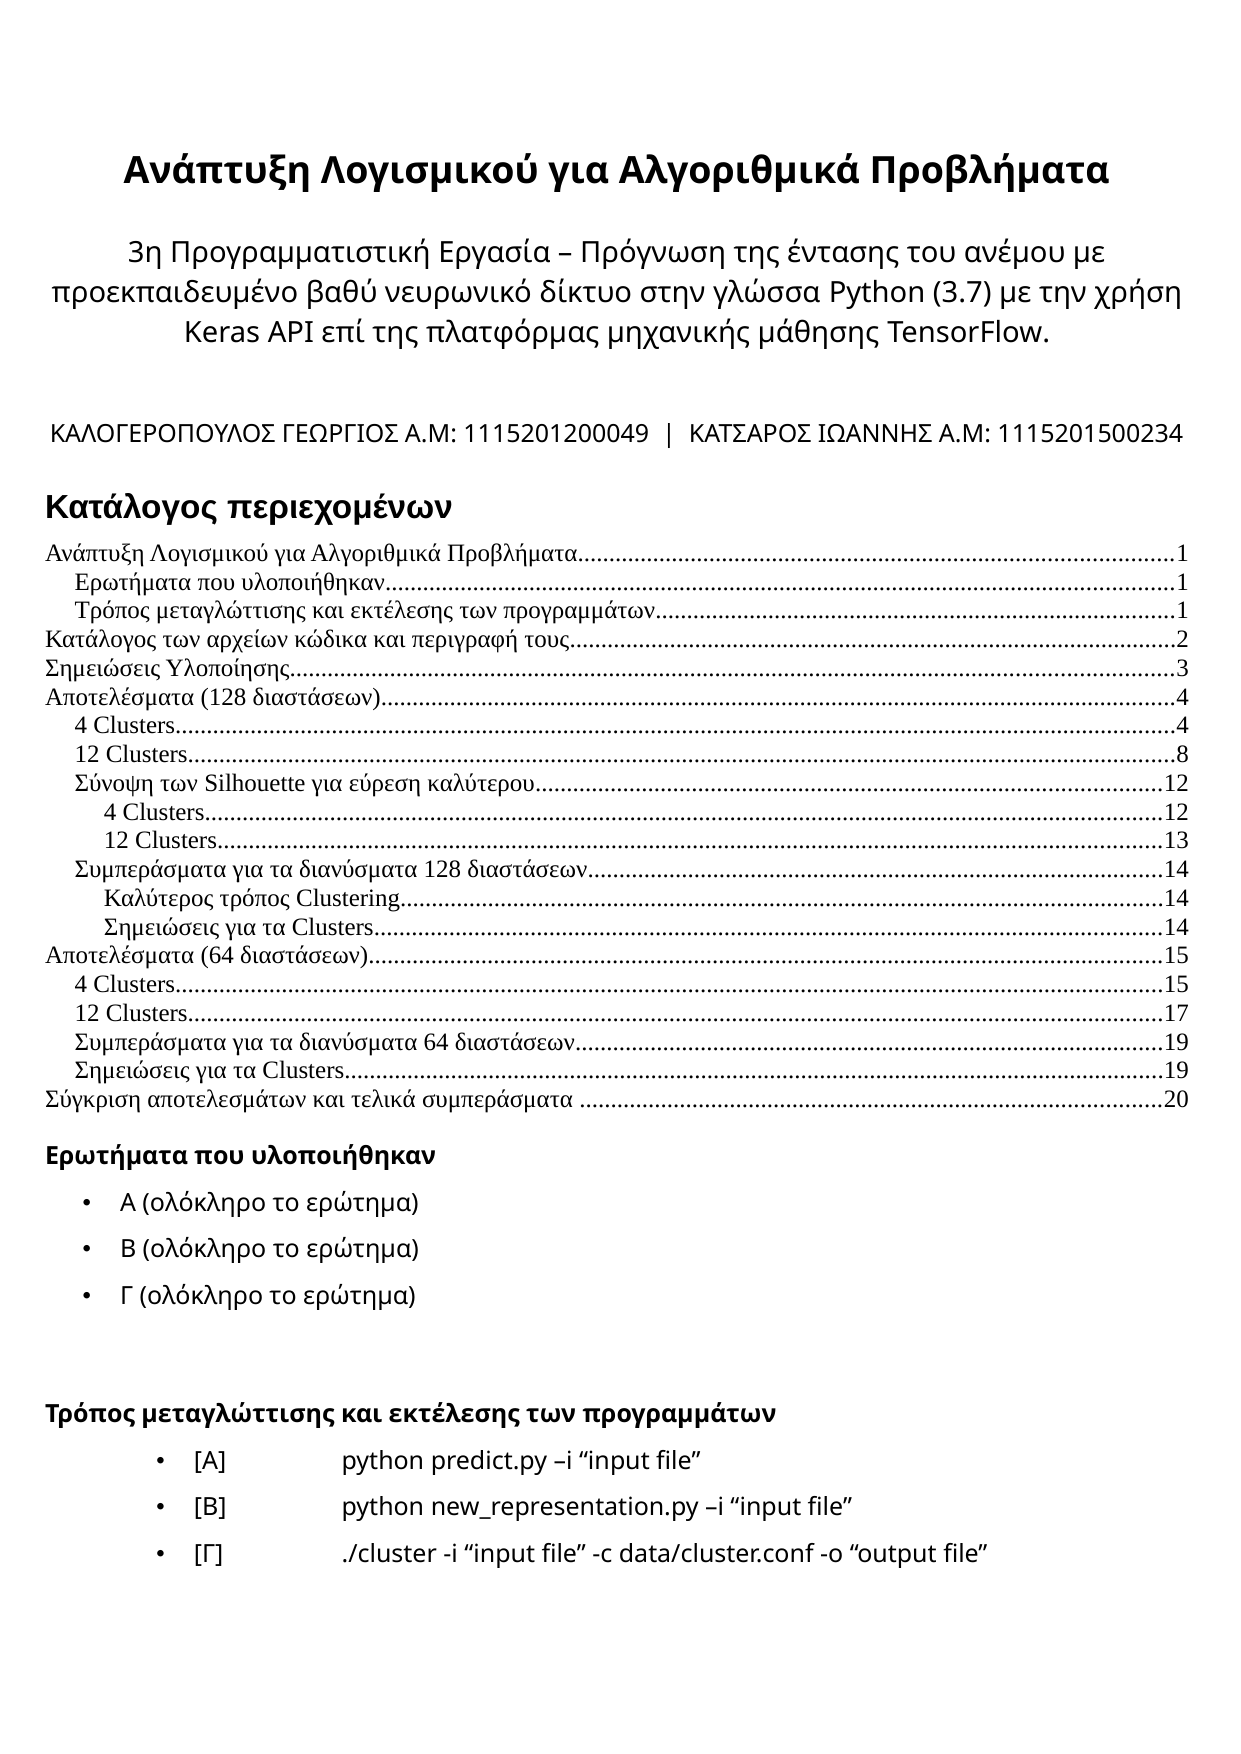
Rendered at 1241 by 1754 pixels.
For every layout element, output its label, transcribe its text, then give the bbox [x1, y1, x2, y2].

subtitle Κατάλογος περιεχομένων [45, 487, 1189, 525]
text Συμπεράσματα για τα διανύσματα 64 διαστάσεων 19 [74, 1027, 1189, 1055]
text Αποτελέσματα (128 διαστάσεων) 4 [45, 682, 1189, 710]
text Σημειώσεις για τα Clusters 14 [104, 912, 1189, 940]
text Σημειώσεις Υλοποίησης 3 [45, 653, 1189, 682]
list B (ολόκληρο το ερώτημα) [82, 1231, 1189, 1265]
text Ανάπτυξη Λογισμικού για Αλγοριθμικά Προβλήματα 1 [45, 538, 1189, 567]
text Καλύτερος τρόπος Clustering 14 [104, 883, 1189, 912]
subtitle 3η Προγραμματιστική Εργασία – Πρόγνωση της έντασης του ανέμου με προεκπαιδευμένο βαθύ νευρωνικό δίκτυο στην γλώσσα Python (3.7) με την χρήση Keras API επί της πλατφόρμας μηχανικής μάθησης TensorFlow. [45, 232, 1189, 351]
list [Α] python predict.py –i “input file” [156, 1442, 1189, 1476]
text Αποτελέσματα (64 διαστάσεων) 15 [45, 940, 1189, 969]
text Σημειώσεις για τα Clusters 19 [74, 1055, 1189, 1084]
text Τρόπος μεταγλώττισης και εκτέλεσης των προγραμμάτων 1 [74, 595, 1189, 624]
text 12 Clusters 13 [104, 825, 1189, 854]
text ΚΑΛΟΓΕΡΟΠΟΥΛΟΣ ΓΕΩΡΓΙΟΣ Α.Μ: 1115201200049 | ΚΑΤΣΑΡΟΣ ΙΩΑΝΝΗΣ Α.Μ: 1115201500234 [45, 415, 1189, 449]
text Κατάλογος των αρχείων κώδικα και περιγραφή τους 2 [45, 624, 1189, 653]
list [Β] python new_representation.py –i “input file” [156, 1489, 1189, 1523]
list A (ολόκληρο το ερώτημα) [82, 1184, 1189, 1218]
subtitle Ανάπτυξη Λογισμικού για Αλγοριθμικά Προβλήματα [45, 143, 1189, 194]
text Σύγκριση αποτελεσμάτων και τελικά συμπεράσματα 20 [45, 1084, 1189, 1113]
text Συμπεράσματα για τα διανύσματα 128 διαστάσεων 14 [74, 854, 1189, 883]
text 4 Clusters 15 [74, 969, 1189, 998]
text 12 Clusters 8 [74, 739, 1189, 768]
text Ερωτήματα που υλοποιήθηκαν 1 [74, 567, 1189, 595]
list [Γ] ./cluster -i “input file” -c data/cluster.conf -o “output file” [156, 1535, 1189, 1569]
list Γ (ολόκληρο το ερώτημα) [82, 1278, 1189, 1312]
text 4 Clusters 4 [74, 710, 1189, 739]
text 12 Clusters 17 [74, 998, 1189, 1027]
text 4 Clusters 12 [104, 797, 1189, 825]
text Σύνοψη των Silhouette για εύρεση καλύτερου 12 [74, 768, 1189, 797]
subtitle Τρόπος μεταγλώττισης και εκτέλεσης των προγραμμάτων [45, 1396, 1189, 1430]
subtitle Ερωτήματα που υλοποιήθηκαν [45, 1138, 1189, 1172]
